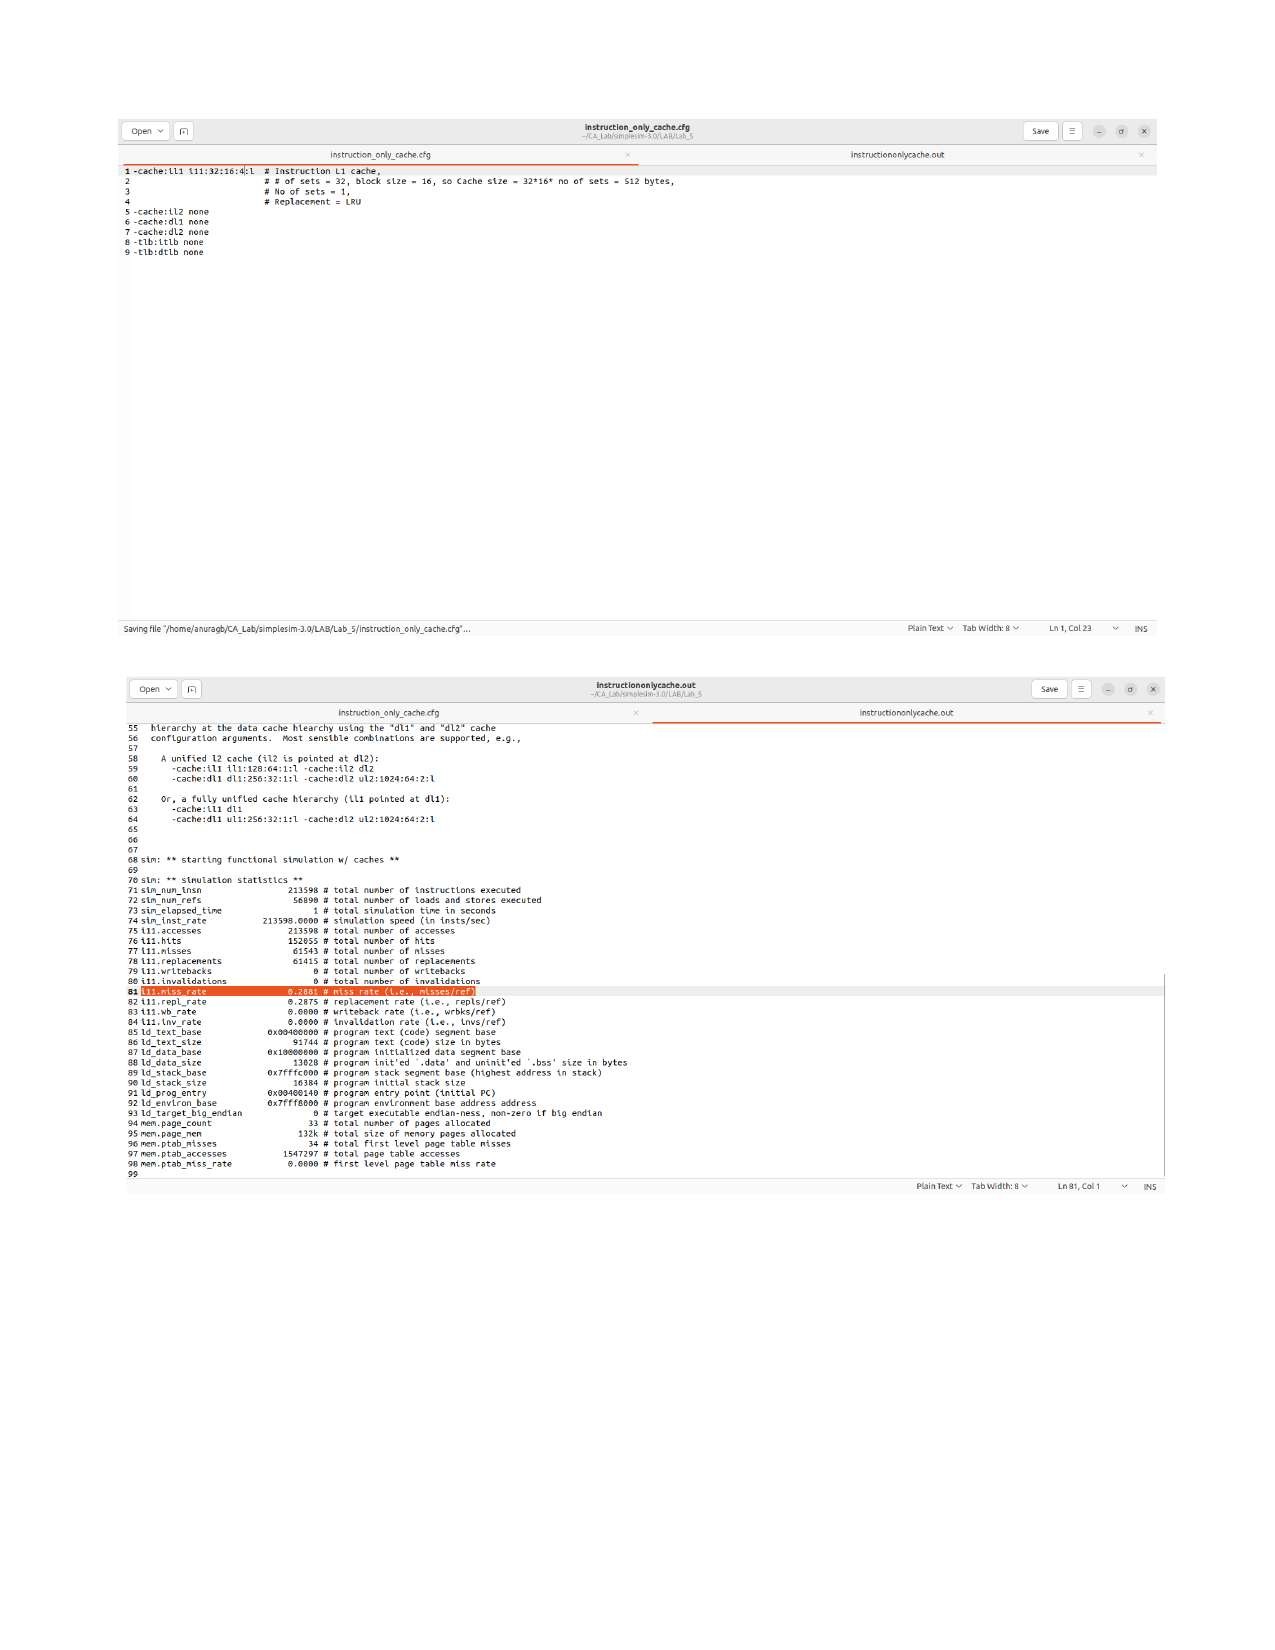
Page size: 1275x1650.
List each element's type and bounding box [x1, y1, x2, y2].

picture [118, 118, 1157, 636]
picture [126, 676, 1166, 1194]
